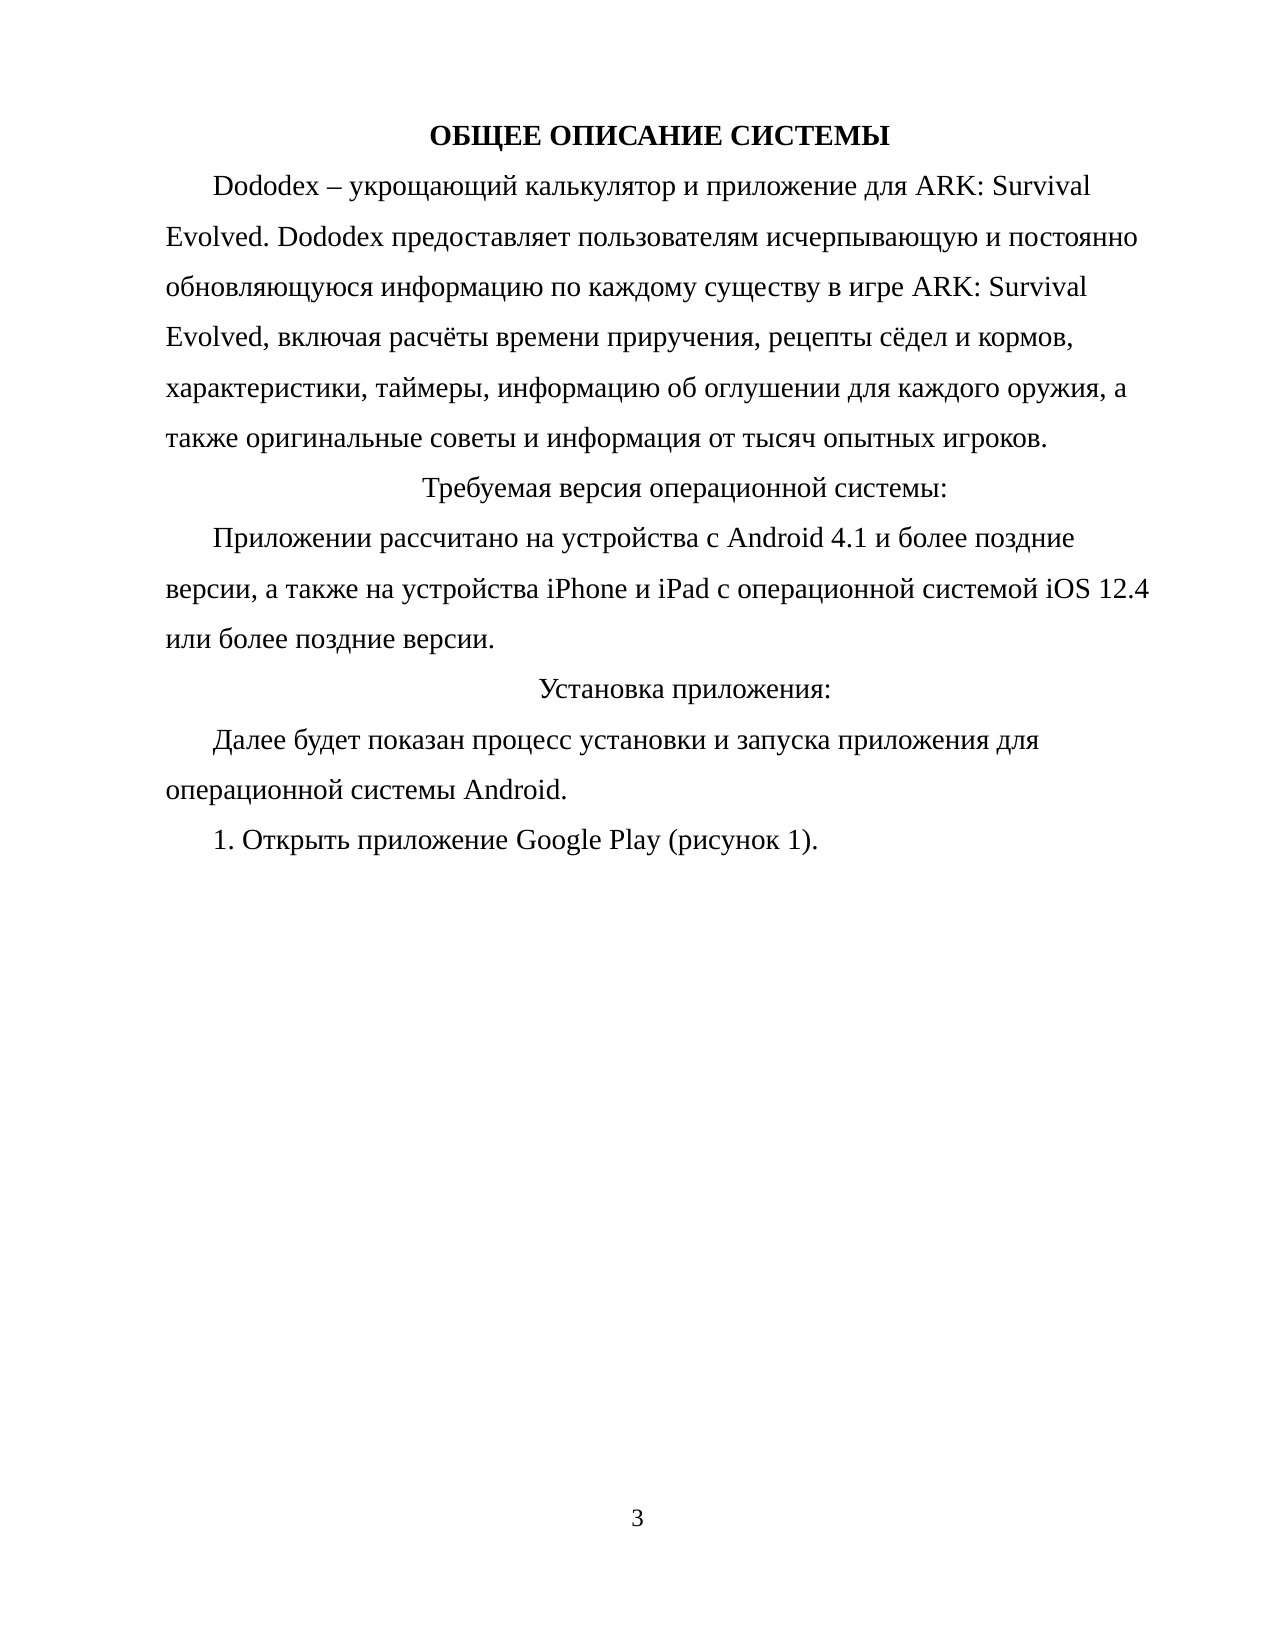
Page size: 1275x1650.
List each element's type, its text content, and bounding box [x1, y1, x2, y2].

list Приложении рассчитано на устройства с Android 4.1 и более поздние версии, а также на устройства iPhone и iPad с операционной системой iOS 12.4 или более поздние версии. [165, 521, 1157, 655]
list Установка приложения: [165, 672, 1157, 705]
list ОБЩЕЕ ОПИСАНИЕ СИСТЕМЫ [162, 118, 1157, 152]
list Далее будет показан процесс установки и запуска приложения для операционной системы Android. [165, 722, 1157, 806]
list 1. Открыть приложение Google Play (рисунок 1). [165, 822, 1157, 856]
list Требуемая версия операционной системы: [165, 470, 1157, 504]
list Dododex – укрощающий калькулятор и приложение для ARK: Survival Evolved. Dododex предоставляет пользователям исчерпывающую и постоянно обновляющуюся информацию по каждому существу в игре ARK: Survival Evolved, включая расчёты времени приручения, рецепты сёдел и кормов, характеристики, таймеры, информацию об оглушении для каждого оружия, а также оригинальные советы и информация от тысяч опытных игроков. [165, 168, 1157, 453]
